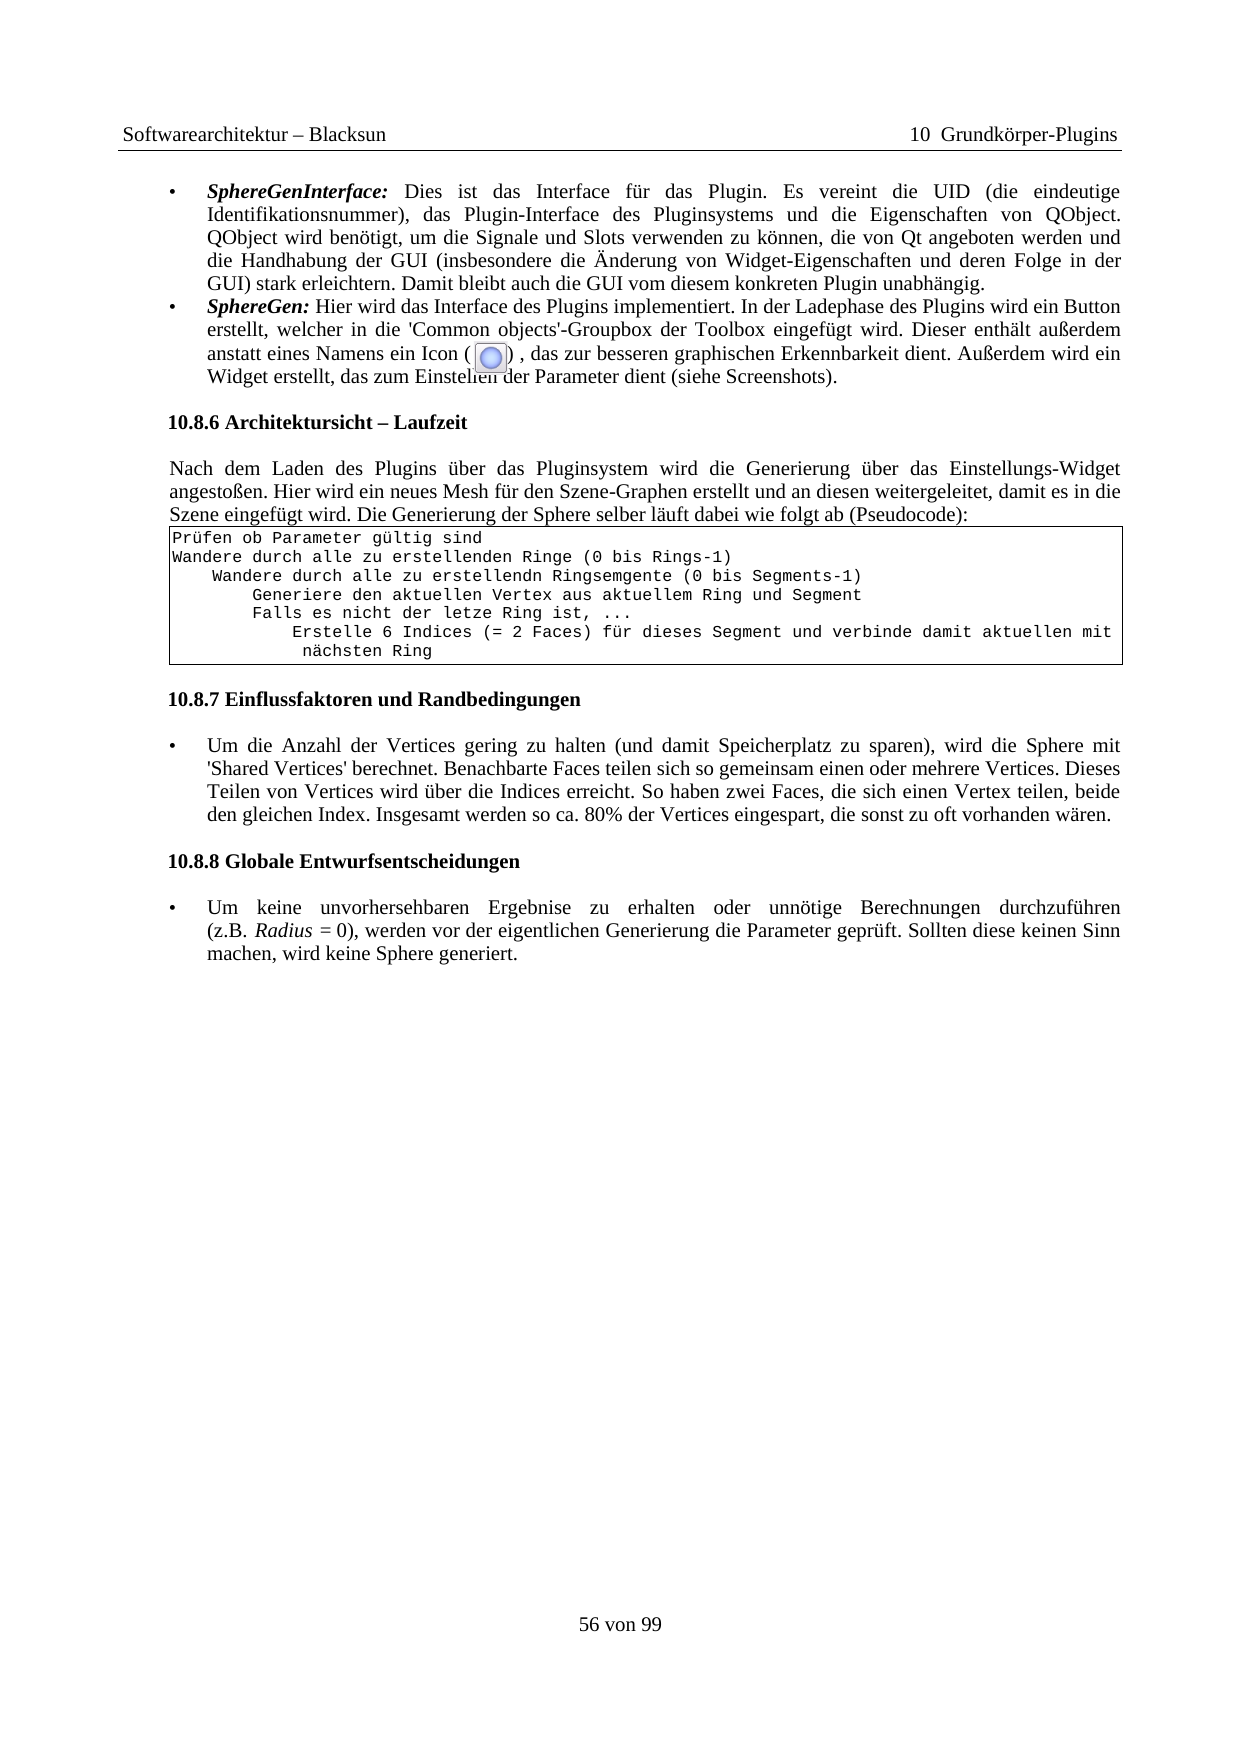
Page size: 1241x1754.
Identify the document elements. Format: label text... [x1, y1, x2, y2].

list SphereGenInterface: Dies ist das Interface für das Plugin. Es vereint die UID (die eindeutige Identifikationsnummer), das Plugin-Interface des Pluginsystems und die Eigenschaften von QObject. QObject wird benötigt, um die Signale und Slots verwenden zu können, die von Qt angeboten werden und die Handhabung der GUI (insbesondere die Änderung von Widget-Eigenschaften und deren Folge in der GUI) stark erleichtern. Damit bleibt auch die GUI vom diesem konkreten Plugin unabhängig. [169, 179, 1122, 295]
list SphereGen: Hier wird das Interface des Plugins implementiert. In der Ladephase des Plugins wird ein Button erstellt, welcher in die 'Common objects'-Groupbox der Toolbox eingefügt wird. Dieser enthält außerdem anstatt eines Namens ein Icon ( ) , das zur besseren graphischen Erkennbarkeit dient. Außerdem wird ein Widget erstellt, das zum Einstellen der Parameter dient (siehe Screenshots). [169, 295, 1122, 388]
text Erstelle 6 Indices (= 2 Faces) für dieses Segment und verbinde damit aktuellen mit [170, 621, 1122, 639]
subtitle Einflussfaktoren und Randbedingungen [162, 688, 1122, 711]
text Wandere durch alle zu erstellendn Ringsemgente (0 bis Segments-1) [170, 564, 1122, 583]
picture [473, 341, 508, 375]
list Um die Anzahl der Vertices gering zu halten (und damit Speicherplatz zu sparen), wird die Sphere mit 'Shared Vertices' berechnet. Benachbarte Faces teilen sich so gemeinsam einen oder mehrere Vertices. Dieses Teilen von Vertices wird über die Indices erreicht. So haben zwei Faces, die sich einen Vertex teilen, beide den gleichen Index. Insgesamt werden so ca. 80% der Vertices eingespart, die sonst zu oft vorhanden wären. [169, 734, 1122, 826]
text Prüfen ob Parameter gültig sind [170, 527, 1122, 545]
list Um keine unvorhersehbaren Ergebnise zu erhalten oder unnötige Berechnungen durchzuführen (z.B. Radius = 0), werden vor der eigentlichen Generierung die Parameter geprüft. Sollten diese keinen Sinn machen, wird keine Sphere generiert. [169, 896, 1122, 965]
subtitle Architektursicht – Laufzeit [162, 411, 1122, 434]
text Falls es nicht der letze Ring ist, ... [170, 602, 1122, 621]
text Generiere den aktuellen Vertex aus aktuellem Ring und Segment [170, 583, 1122, 602]
text nächsten Ring [170, 639, 1122, 664]
subtitle Globale Entwurfsentscheidungen [162, 849, 1122, 873]
text Wandere durch alle zu erstellenden Ringe (0 bis Rings-1) [170, 545, 1122, 564]
text Nach dem Laden des Plugins über das Pluginsystem wird die Generierung über das Einstellungs-Widget angestoßen. Hier wird ein neues Mesh für den Szene-Graphen erstellt und an diesen weitergeleitet, damit es in die Szene eingefügt wird. Die Generierung der Sphere selber läuft dabei wie folgt ab (Pseudocode): [169, 457, 1122, 526]
